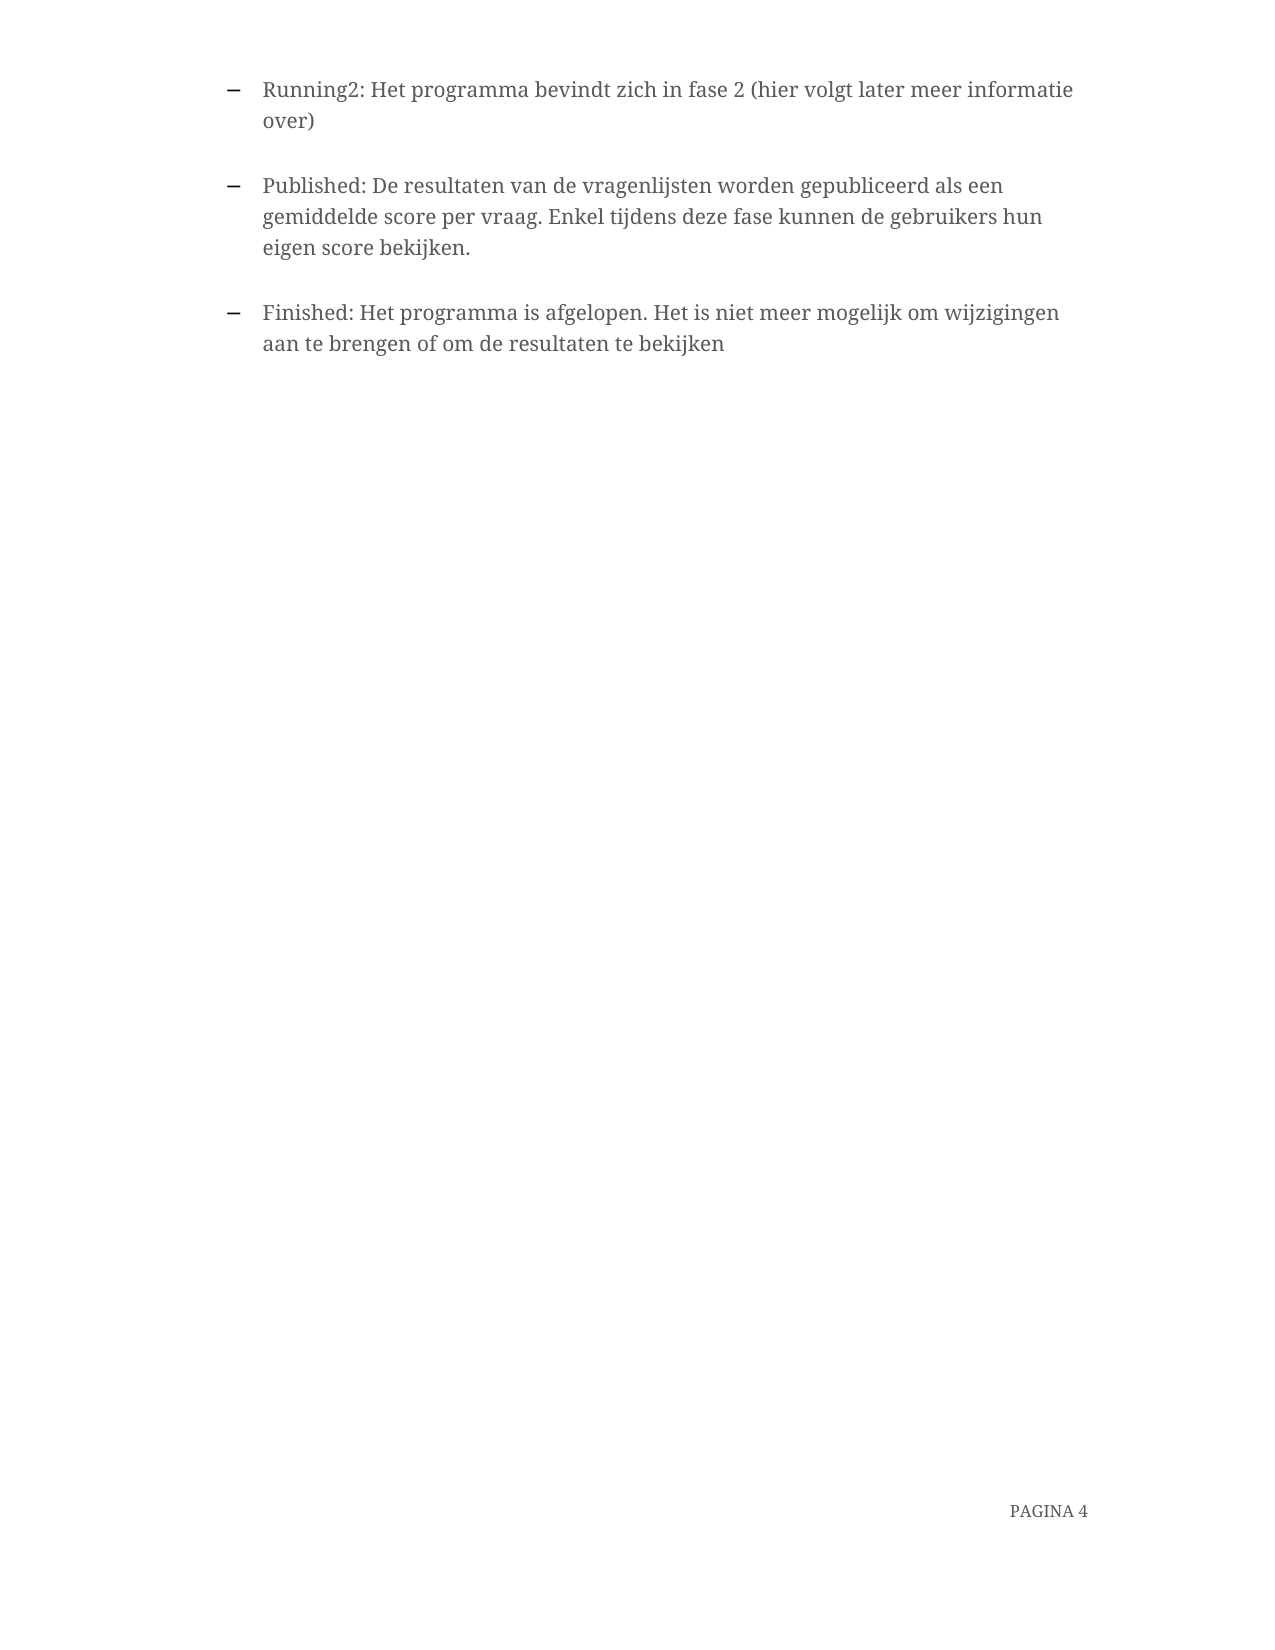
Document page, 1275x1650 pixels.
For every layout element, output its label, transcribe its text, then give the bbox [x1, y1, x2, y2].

list Running2: Het programma bevindt zich in fase 2 (hier volgt later meer informatie over) [225, 75, 1087, 135]
list Finished: Het programma is afgelopen. Het is niet meer mogelijk om wijzigingen aan te brengen of om de resultaten te bekijken [225, 298, 1087, 358]
list Published: De resultaten van de vragenlijsten worden gepubliceerd als een gemiddelde score per vraag. Enkel tijdens deze fase kunnen de gebruikers hun eigen score bekijken. [225, 171, 1087, 262]
